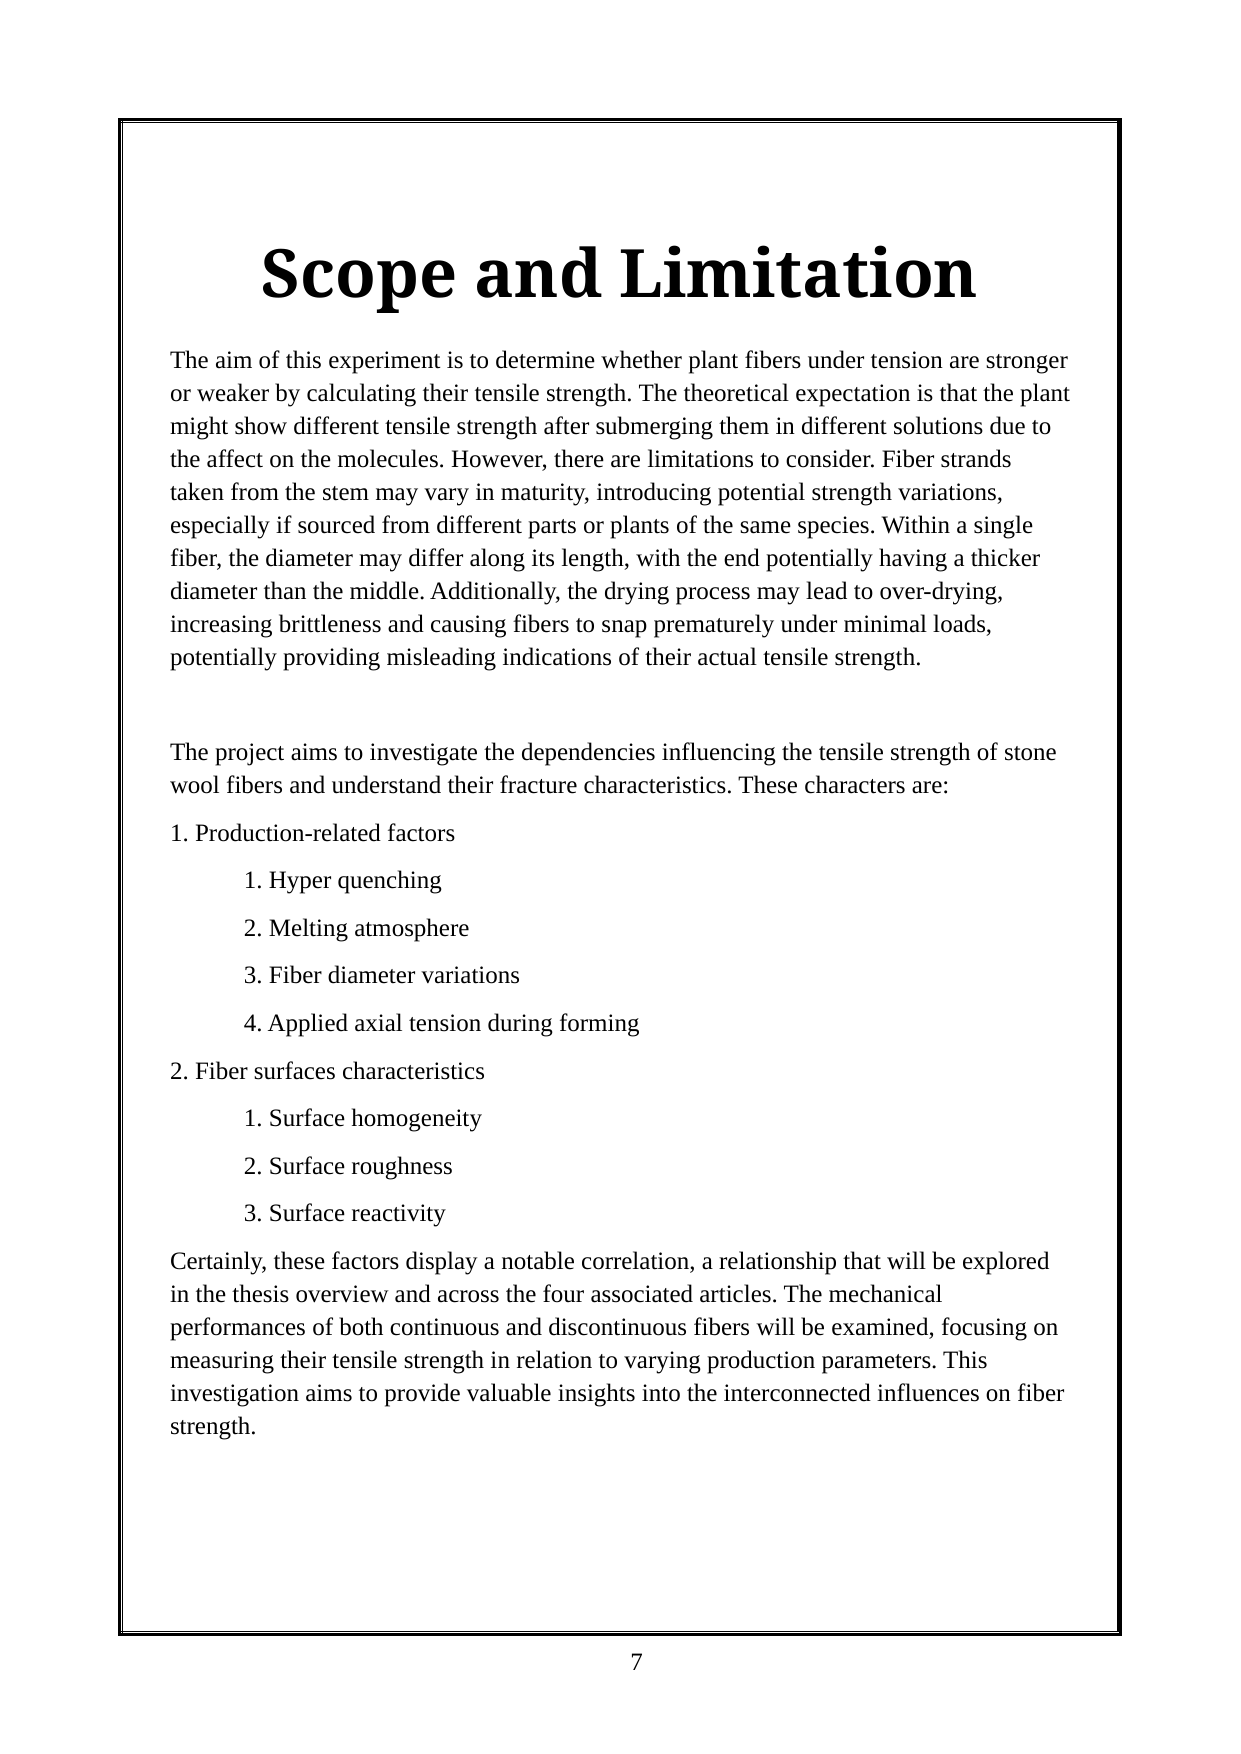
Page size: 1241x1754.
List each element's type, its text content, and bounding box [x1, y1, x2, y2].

text 4. Applied axial tension during forming [170, 1008, 1070, 1037]
text The aim of this experiment is to determine whether plant fibers under tension are stronger or weaker by calculating their tensile strength. The theoretical expectation is that the plant might show different tensile strength after submerging them in different solutions due to the affect on the molecules. However, there are limitations to consider. Fiber strands taken from the stem may vary in maturity, introducing potential strength variations, especially if sourced from different parts or plants of the same species. Within a single fiber, the diameter may differ along its length, with the end potentially having a thicker diameter than the middle. Additionally, the drying process may lead to over-drying, increasing brittleness and causing fibers to snap prematurely under minimal loads, potentially providing misleading indications of their actual tensile strength. [170, 345, 1070, 671]
text 3. Fiber diameter variations [170, 961, 1070, 989]
text 1. Surface homogeneity [170, 1103, 1070, 1132]
text 2. Surface roughness [170, 1151, 1070, 1180]
text 2. Fiber surfaces characteristics [170, 1056, 1070, 1084]
text The project aims to investigate the dependencies influencing the tensile strength of stone wool fibers and understand their fracture characteristics. These characters are: [170, 737, 1070, 799]
text Certainly, these factors display a notable correlation, a relationship that will be explored in the thesis overview and across the four associated articles. The mechanical performances of both continuous and discontinuous fibers will be examined, focusing on measuring their tensile strength in relation to varying production parameters. This investigation aims to provide valuable insights into the interconnected influences on fiber strength. [170, 1246, 1070, 1440]
text 2. Melting atmosphere [170, 913, 1070, 942]
text Scope and Limitation [170, 226, 1070, 317]
text 1. Production-related factors [170, 818, 1070, 846]
text 1. Hyper quenching [170, 865, 1070, 894]
text 3. Surface reactivity [170, 1198, 1070, 1227]
